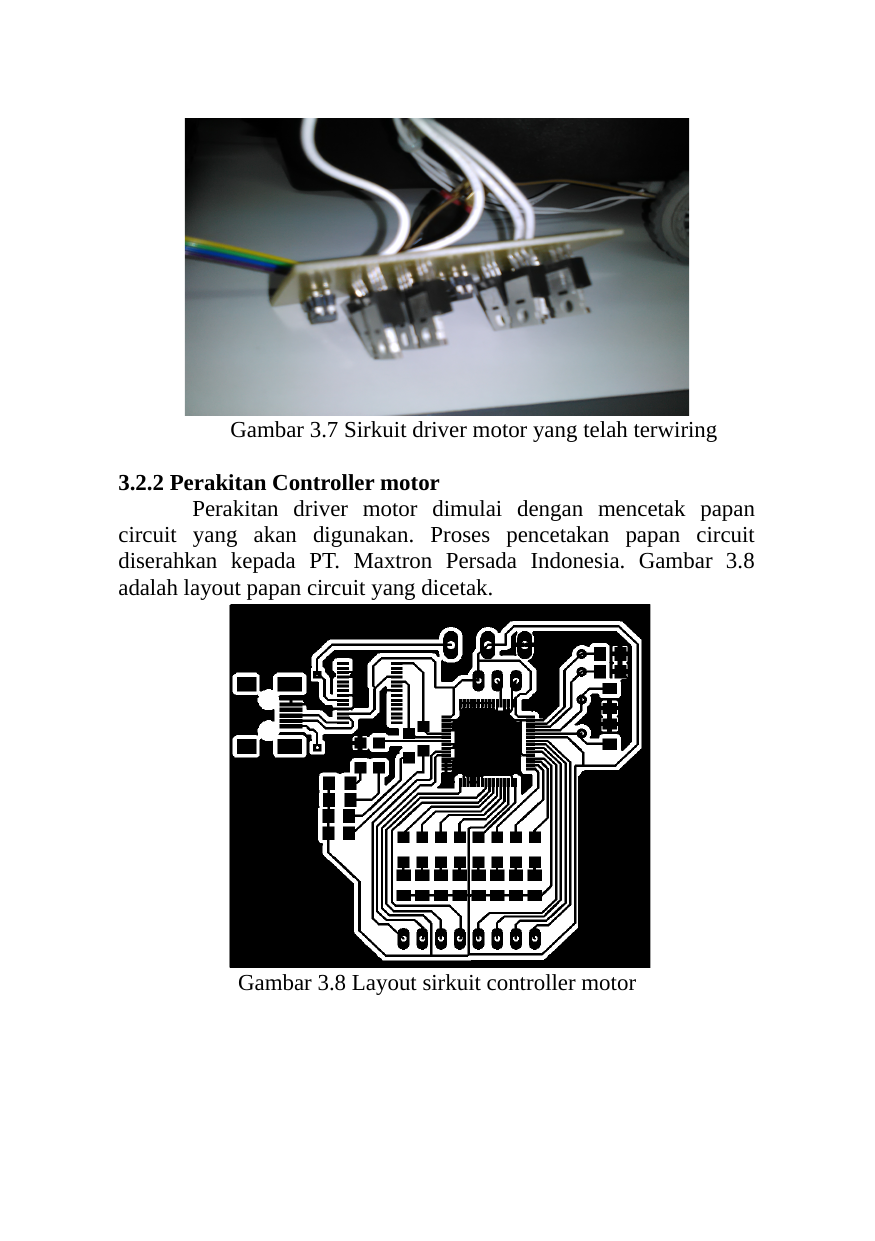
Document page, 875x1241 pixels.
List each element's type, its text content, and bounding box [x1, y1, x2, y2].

picture [184, 118, 690, 416]
picture [223, 600, 651, 969]
text Gambar 3.7 Sirkuit driver motor yang telah terwiring [118, 118, 756, 442]
text Gambar 3.8 Layout sirkuit controller motor [118, 600, 756, 995]
text Perakitan driver motor dimulai dengan mencetak papan circuit yang akan digunakan. Proses pencetakan papan circuit diserahkan kepada PT. Maxtron Persada Indonesia. Gambar 3.8 adalah layout papan circuit yang dicetak. [118, 495, 756, 600]
text 3.2.2 Perakitan Controller motor [118, 468, 756, 495]
